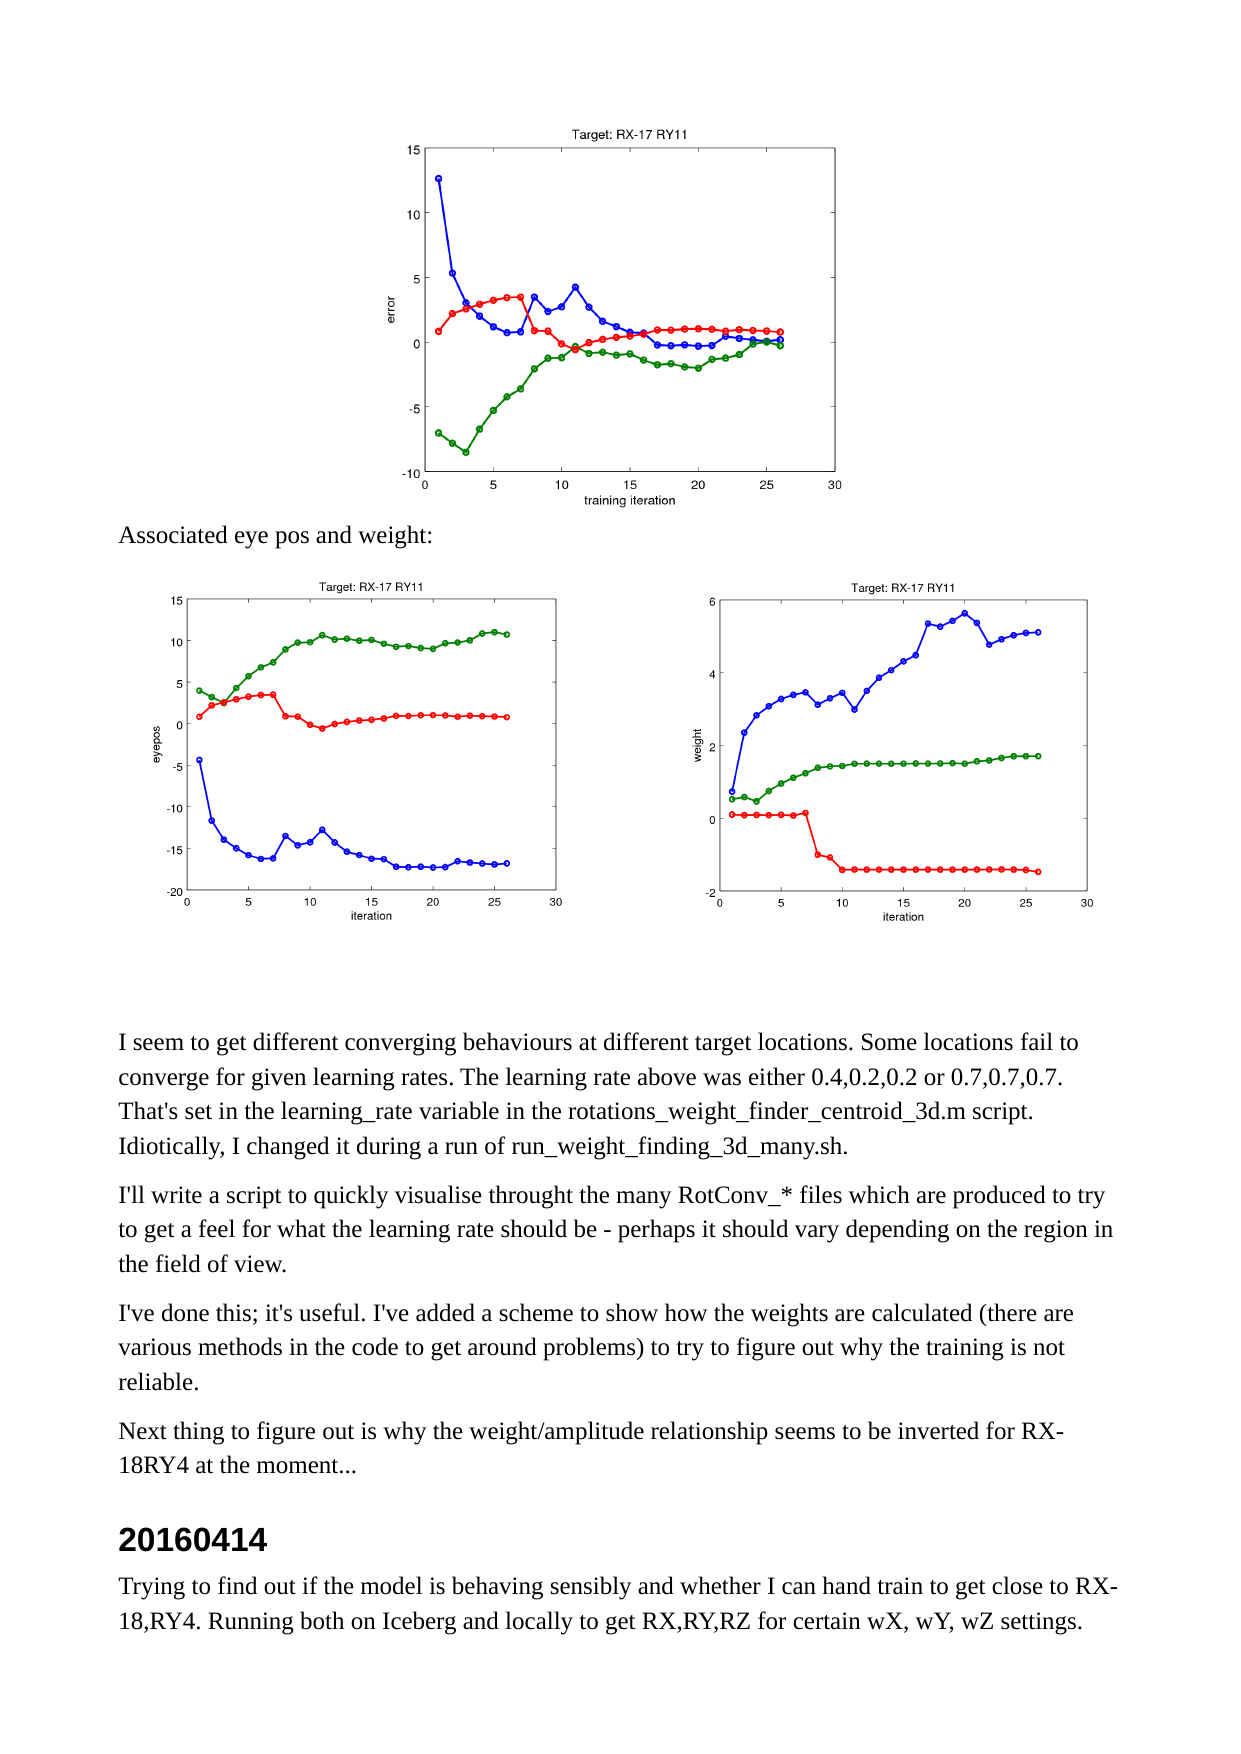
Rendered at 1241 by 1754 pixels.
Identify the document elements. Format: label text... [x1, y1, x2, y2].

picture [125, 572, 600, 929]
text I've done this; it's useful. I've added a scheme to show how the weights are calculated (there are various methods in the code to get around problems) to try to figure out why the training is not reliable. [118, 1298, 1122, 1396]
text Next thing to figure out is why the weight/amplitude relationship seems to be inverted for RX-18RY4 at the moment... [118, 1416, 1122, 1479]
subtitle 20160414 [118, 1520, 1122, 1559]
text I'll write a script to quickly visualise throught the many RotConv_* files which are produced to try to get a feel for what the learning rate should be - perhaps it should vary depending on the region in the field of view. [118, 1180, 1122, 1277]
text Trying to find out if the model is behaving sensibly and whether I can hand train to get close to RX-18,RY4. Running both on Iceberg and locally to get RX,RY,RZ for certain wX, wY, wZ settings. [118, 1571, 1122, 1634]
picture [658, 573, 1132, 930]
text I seem to get different converging behaviours at different target locations. Some locations fail to converge for given learning rates. The learning rate above was either 0.4,0.2,0.2 or 0.7,0.7,0.7. That's set in the learning_rate variable in the rotations_weight_finder_centroid_3d.m script. Idiotically, I changed it during a run of run_weight_finding_3d_many.sh. [118, 1027, 1122, 1159]
picture [356, 118, 885, 515]
text Associated eye pos and weight: [118, 118, 1122, 549]
